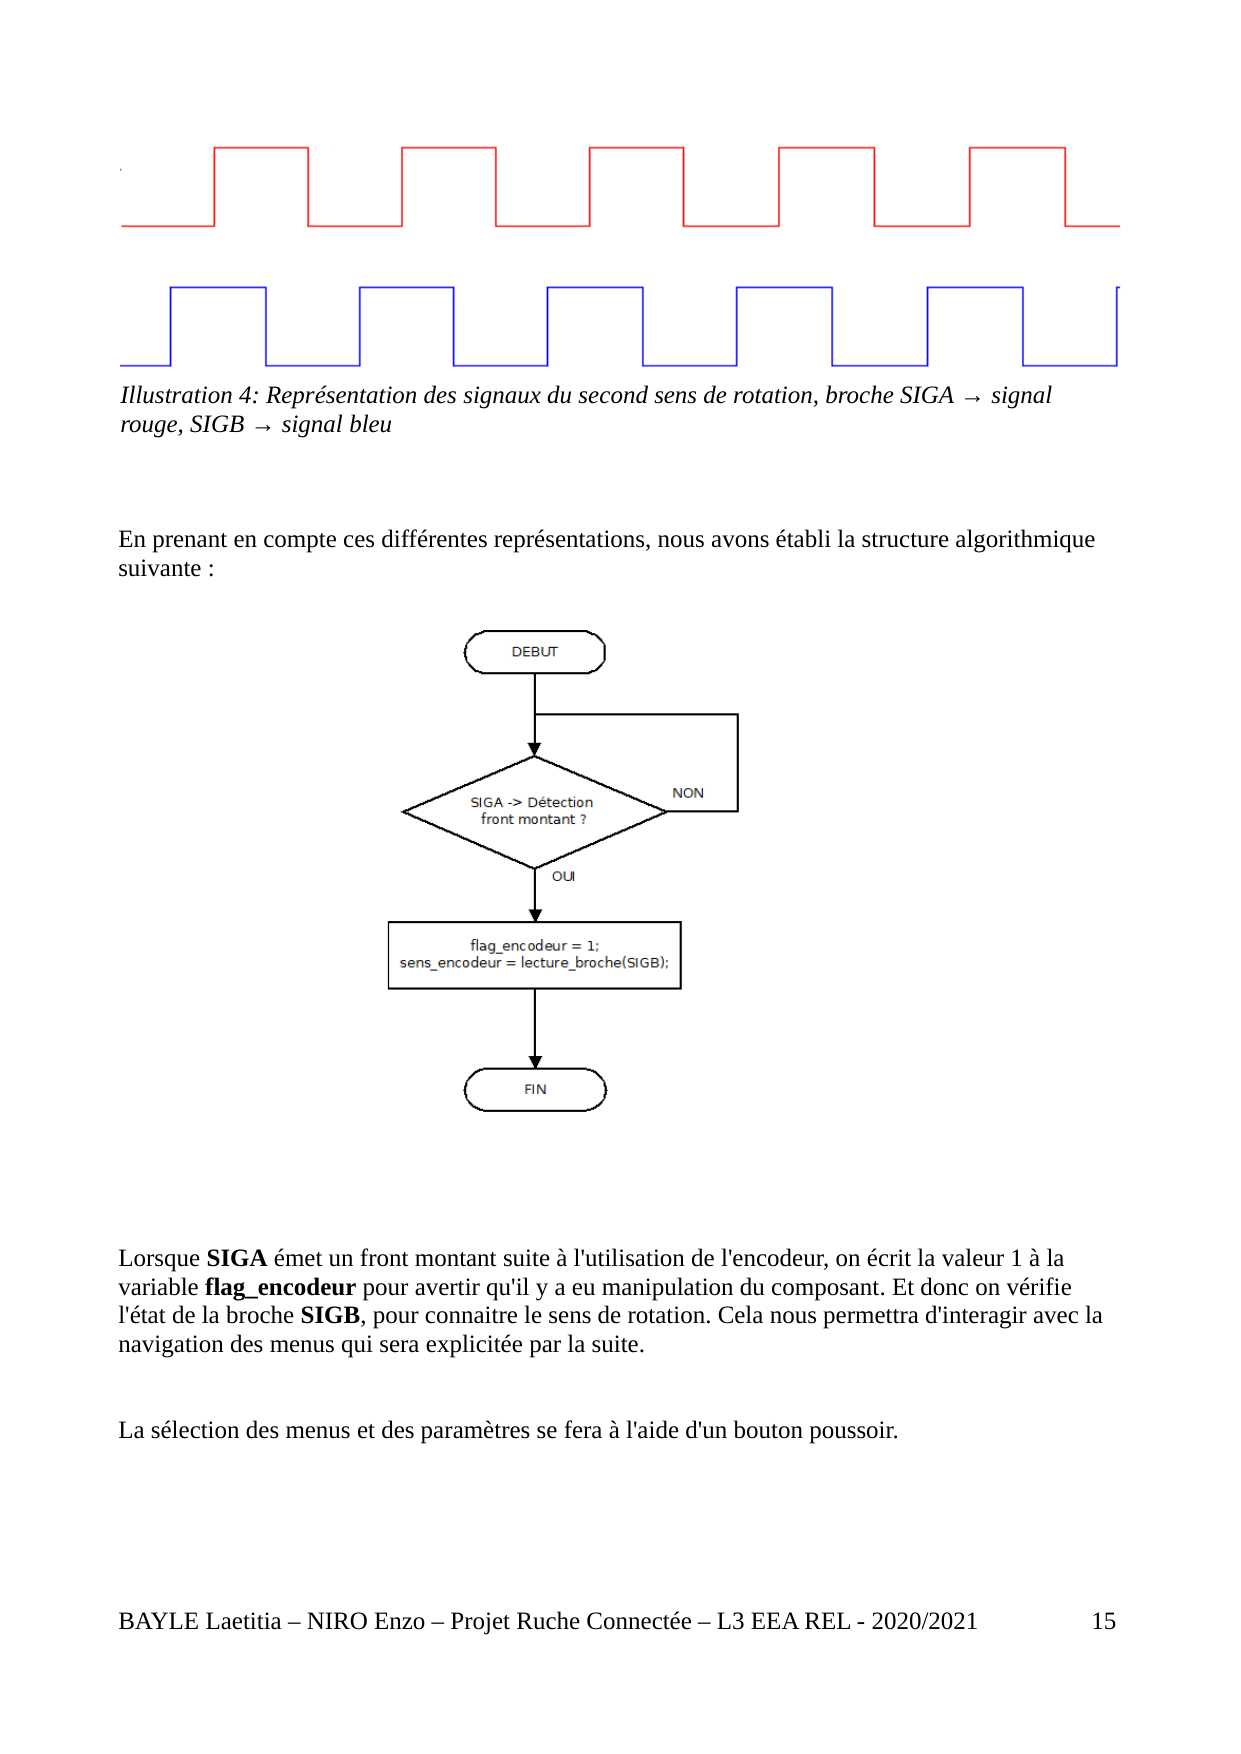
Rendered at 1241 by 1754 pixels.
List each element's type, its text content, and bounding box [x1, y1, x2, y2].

text La sélection des menus et des paramètres se fera à l'aide d'un bouton poussoir. [118, 1416, 1122, 1444]
picture [387, 630, 741, 1113]
text Lorsque SIGA émet un front montant suite à l'utilisation de l'encodeur, on écrit la valeur 1 à la variable flag_encodeur pour avertir qu'il y a eu manipulation du composant. Et donc on vérifie l'état de la broche SIGB, pour connaitre le sens de rotation. Cela nous permettra d'interagir avec la navigation des menus qui sera explicitée par la suite. [118, 1243, 1122, 1358]
text Illustration 4: Représentation des signaux du second sens de rotation, broche SIGA → signal rouge, SIGB → signal bleu [120, 381, 1120, 438]
picture [120, 130, 1121, 381]
text En prenant en compte ces différentes représentations, nous avons établi la structure algorithmique suivante : [118, 524, 1122, 582]
